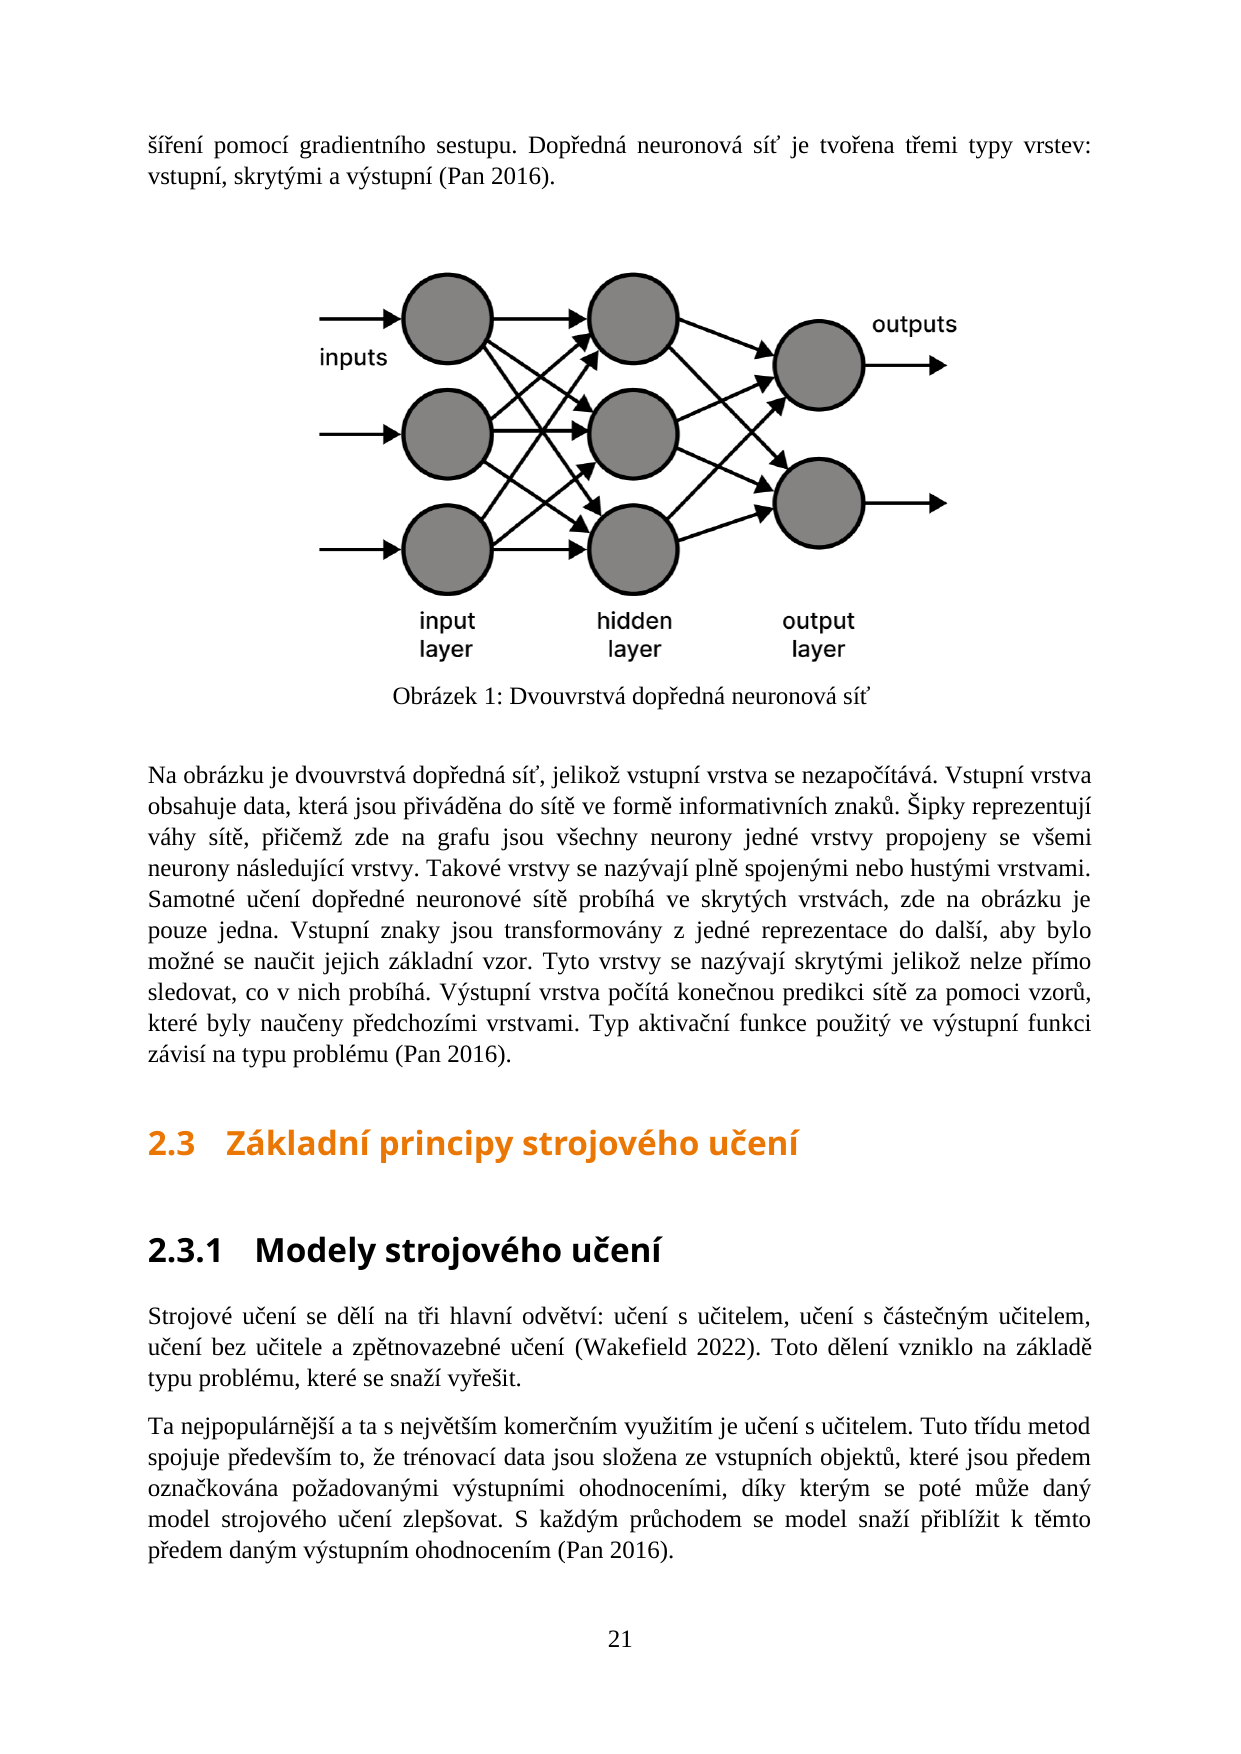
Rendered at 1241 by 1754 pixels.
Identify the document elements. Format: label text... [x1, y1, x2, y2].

picture [292, 244, 971, 681]
text šíření pomocí gradientního sestupu. Dopředná neuronová síť je tvořena třemi typy vrstev: vstupní, skrytými a výstupní (Pan 2016). [148, 130, 1092, 190]
text Strojové učení se dělí na tři hlavní odvětví: učení s učitelem, učení s částečným učitelem, učení bez učitele a zpětnovazebné učení (Wakefield 2022). Toto dělení vzniklo na základě typu problému, které se snaží vyřešit. [148, 1301, 1092, 1392]
text Obrázek 1: Dvouvrstvá dopředná neuronová síť [293, 681, 970, 710]
text Ta nejpopulárnější a ta s největším komerčním využitím je učení s učitelem. Tuto třídu metod spojuje především to, že trénovací data jsou složena ze vstupních objektů, které jsou předem označkována požadovanými výstupními ohodnoceními, díky kterým se poté může daný model strojového učení zlepšovat. S každým průchodem se model snaží přiblížit k těmto předem daným výstupním ohodnocením (Pan 2016). [148, 1411, 1092, 1564]
subtitle Modely strojového učení [148, 1227, 1092, 1273]
subtitle Základní principy strojového učení [148, 1120, 1092, 1165]
text Na obrázku je dvouvrstvá dopředná síť, jelikož vstupní vrstva se nezapočítává. Vstupní vrstva obsahuje data, která jsou přiváděna do sítě ve formě informativních znaků. Šipky reprezentují váhy sítě, přičemž zde na grafu jsou všechny neurony jedné vrstvy propojeny se všemi neurony následující vrstvy. Takové vrstvy se nazývají plně spojenými nebo hustými vrstvami. Samotné učení dopředné neuronové sítě probíhá ve skrytých vrstvách, zde na obrázku je pouze jedna. Vstupní znaky jsou transformovány z jedné reprezentace do další, aby bylo možné se naučit jejich základní vzor. Tyto vrstvy se nazývají skrytými jelikož nelze přímo sledovat, co v nich probíhá. Výstupní vrstva počítá konečnou predikci sítě za pomoci vzorů, které byly naučeny předchozími vrstvami. Typ aktivační funkce použitý ve výstupní funkci závisí na typu problému (Pan 2016). [148, 760, 1092, 1068]
